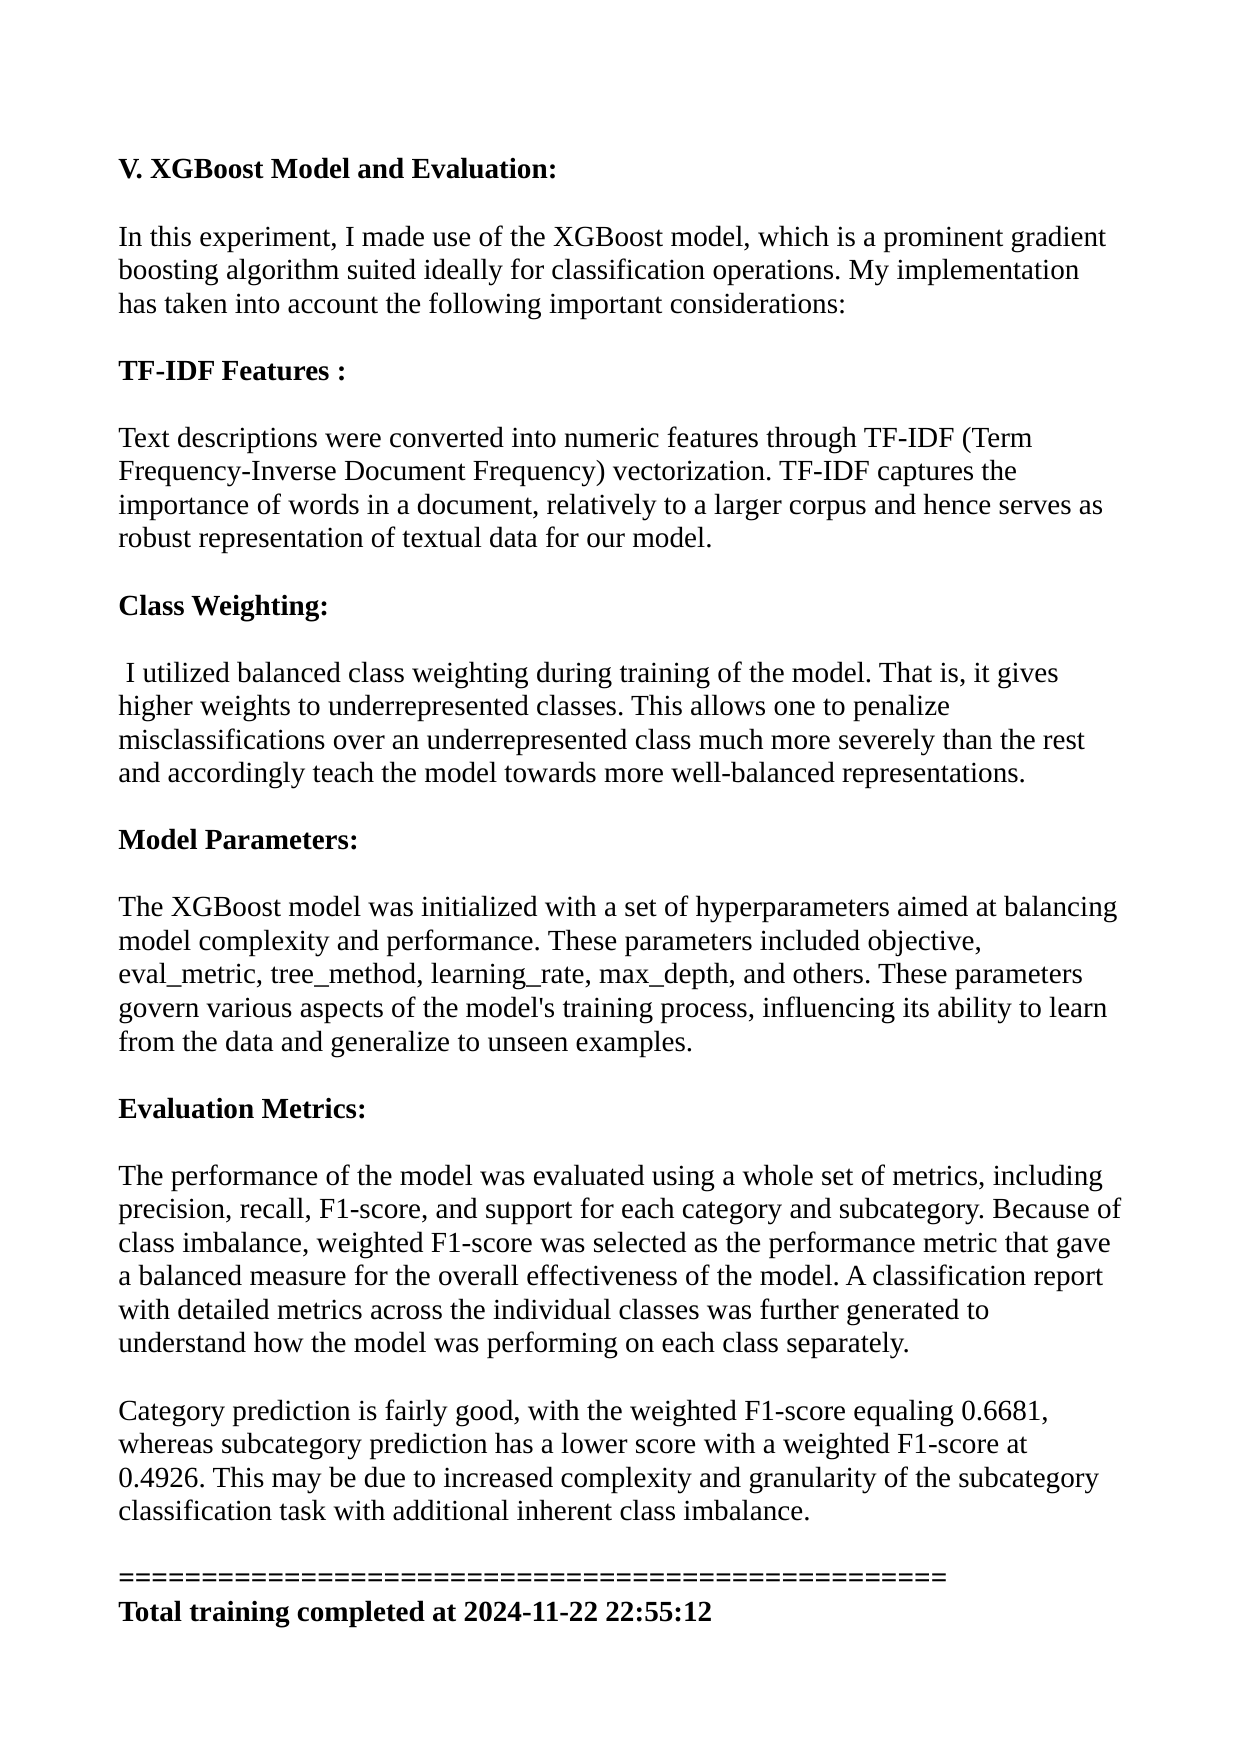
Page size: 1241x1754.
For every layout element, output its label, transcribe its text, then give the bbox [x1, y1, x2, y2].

text The XGBoost model was initialized with a set of hyperparameters aimed at balancing model complexity and performance. These parameters included objective, eval_metric, tree_method, learning_rate, max_depth, and others. These parameters govern various aspects of the model's training process, influencing its ability to learn from the data and generalize to unseen examples. [118, 889, 1122, 1057]
text The performance of the model was evaluated using a whole set of metrics, including precision, recall, F1-score, and support for each category and subcategory. Because of class imbalance, weighted F1-score was selected as the performance metric that gave a balanced measure for the overall effectiveness of the model. A classification report with detailed metrics across the individual classes was further generated to understand how the model was performing on each class separately. [118, 1158, 1122, 1359]
text V. XGBoost Model and Evaluation: [118, 152, 1122, 185]
text Category prediction is fairly good, with the weighted F1-score equaling 0.6681, whereas subcategory prediction has a lower score with a weighted F1-score at 0.4926. This may be due to increased complexity and granularity of the subcategory classification task with additional inherent class imbalance. [118, 1393, 1122, 1527]
text ================================================== [118, 1560, 1122, 1594]
text TF-IDF Features : [118, 353, 1122, 386]
text Model Parameters: [118, 822, 1122, 856]
text In this experiment, I made use of the XGBoost model, which is a prominent gradient boosting algorithm suited ideally for classification operations. My implementation has taken into account the following important considerations: [118, 219, 1122, 319]
text Total training completed at 2024-11-22 22:55:12 [118, 1594, 1122, 1627]
text I utilized balanced class weighting during training of the model. That is, it gives higher weights to underrepresented classes. This allows one to penalize misclassifications over an underrepresented class much more severely than the rest and accordingly teach the model towards more well-balanced representations. [118, 655, 1122, 789]
text Text descriptions were converted into numeric features through TF-IDF (Term Frequency-Inverse Document Frequency) vectorization. TF-IDF captures the importance of words in a document, relatively to a larger corpus and hence serves as robust representation of textual data for our model. [118, 420, 1122, 554]
text Class Weighting: [118, 588, 1122, 621]
text Evaluation Metrics: [118, 1091, 1122, 1124]
